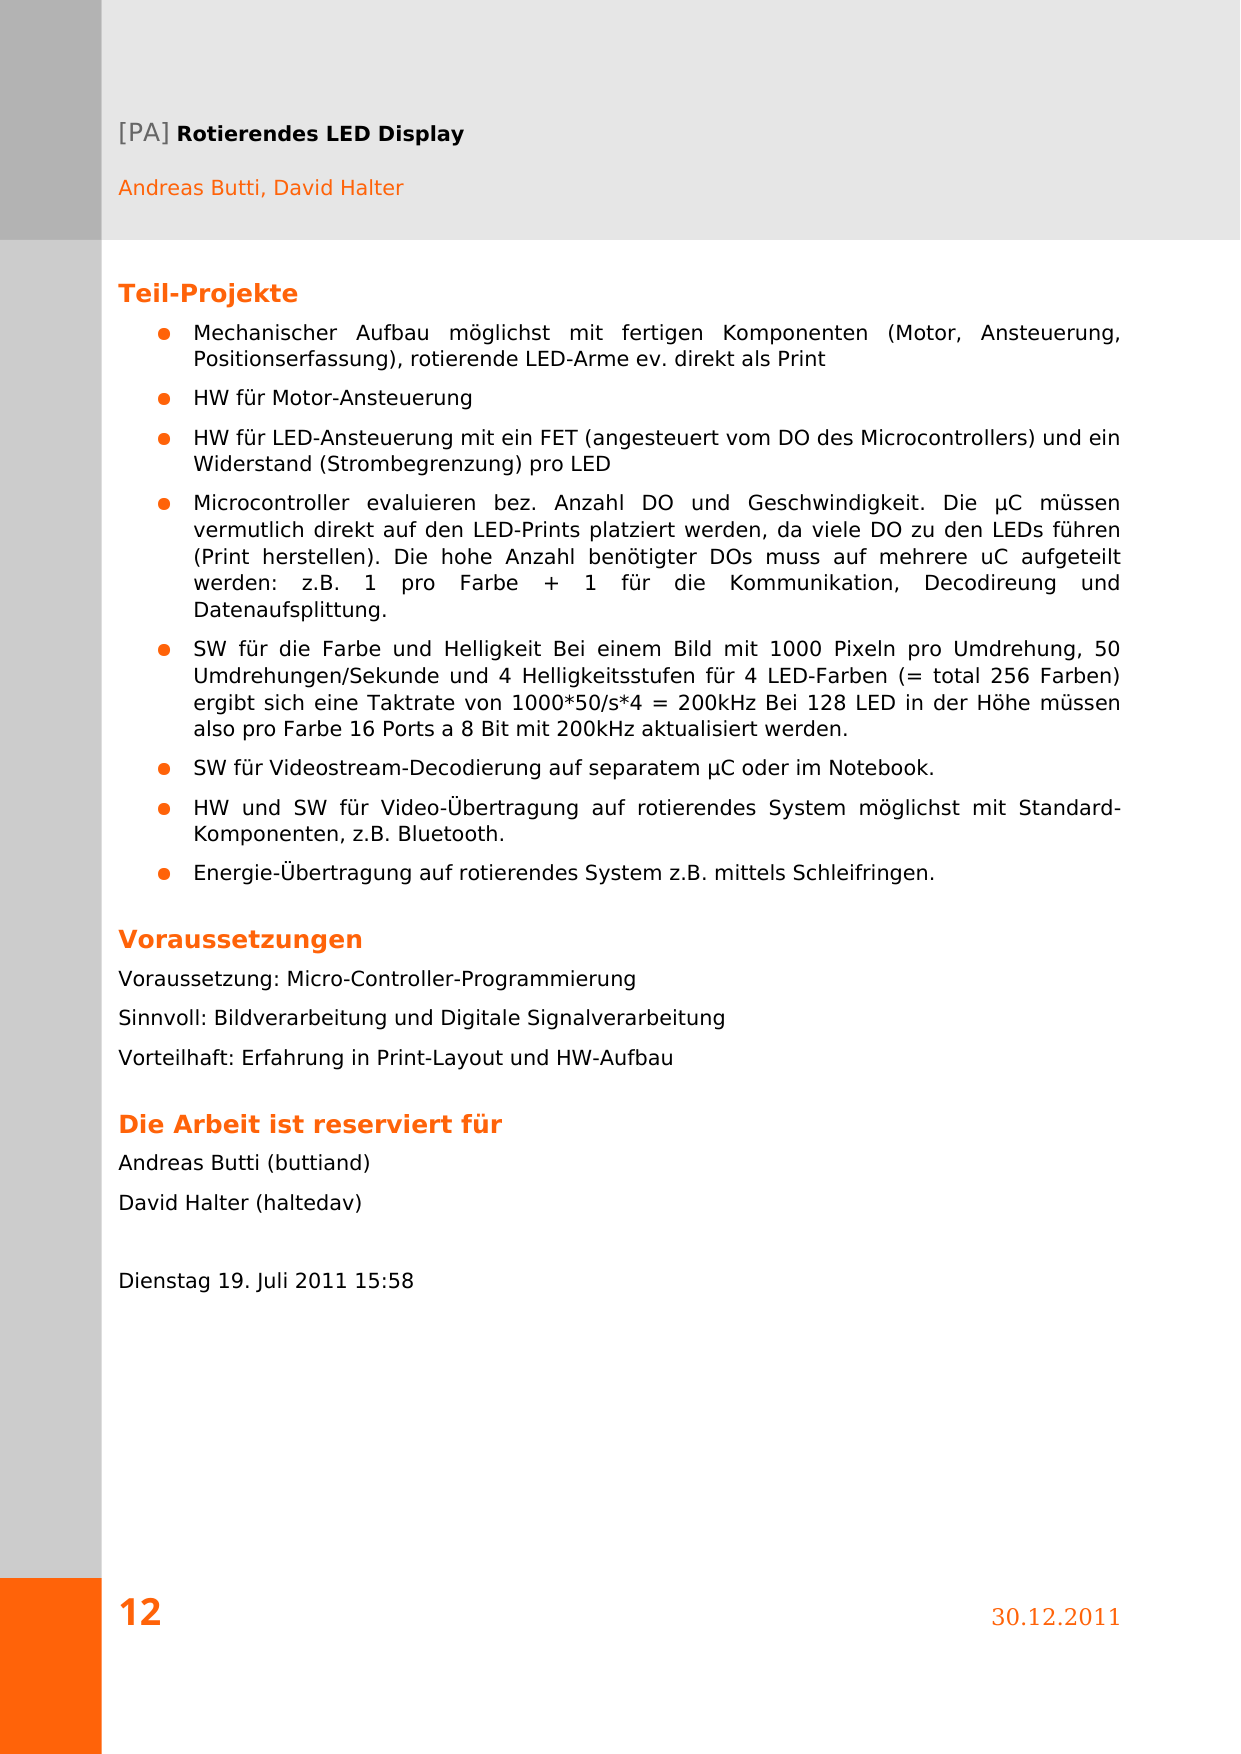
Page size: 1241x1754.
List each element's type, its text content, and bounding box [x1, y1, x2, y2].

text Die Arbeit ist reserviert für [118, 1110, 1122, 1139]
list Mechanischer Aufbau möglichst mit fertigen Komponenten (Motor, Ansteuerung, Positionserfassung), rotierende LED-Arme ev. direkt als Print [156, 321, 1122, 372]
list HW für LED-Ansteuerung mit ein FET (angesteuert vom DO des Microcontrollers) und ein Widerstand (Strombegrenzung) pro LED [156, 426, 1122, 477]
list Energie-Übertragung auf rotierendes System z.B. mittels Schleifringen. [156, 861, 1122, 886]
list SW für Videostream-Decodierung auf separatem µC oder im Notebook. [156, 756, 1122, 781]
list HW und SW für Video-Übertragung auf rotierendes System möglichst mit Standard-Komponenten, z.B. Bluetooth. [156, 796, 1122, 847]
text David Halter (haltedav) [118, 1191, 1122, 1215]
list SW für die Farbe und Helligkeit Bei einem Bild mit 1000 Pixeln pro Umdrehung, 50 Umdrehungen/Sekunde und 4 Helligkeitsstufen für 4 LED-Farben (= total 256 Farben) ergibt sich eine Taktrate von 1000*50/s*4 = 200kHz Bei 128 LED in der Höhe müssen also pro Farbe 16 Ports a 8 Bit mit 200kHz aktualisiert werden. [156, 637, 1122, 742]
text Vorteilhaft: Erfahrung in Print-Layout und HW-Aufbau [118, 1046, 1122, 1070]
text Andreas Butti (buttiand) [118, 1151, 1122, 1176]
list Microcontroller evaluieren bez. Anzahl DO und Geschwindigkeit. Die µC müssen vermutlich direkt auf den LED-Prints platziert werden, da viele DO zu den LEDs führen (Print herstellen). Die hohe Anzahl benötigter DOs muss auf mehrere uC aufgeteilt werden: z.B. 1 pro Farbe + 1 für die Kommunikation, Decodireung und Datenaufsplittung. [156, 491, 1122, 622]
list HW für Motor-Ansteuerung [156, 386, 1122, 411]
text Voraussetzungen [118, 926, 1122, 955]
text Teil-Projekte [118, 279, 1122, 308]
text Dienstag 19. Juli 2011 15:58 [118, 1269, 1122, 1293]
text Sinnvoll: Bildverarbeitung und Digitale Signalverarbeitung [118, 1006, 1122, 1031]
text Voraussetzung: Micro-Controller-Programmierung [118, 967, 1122, 992]
